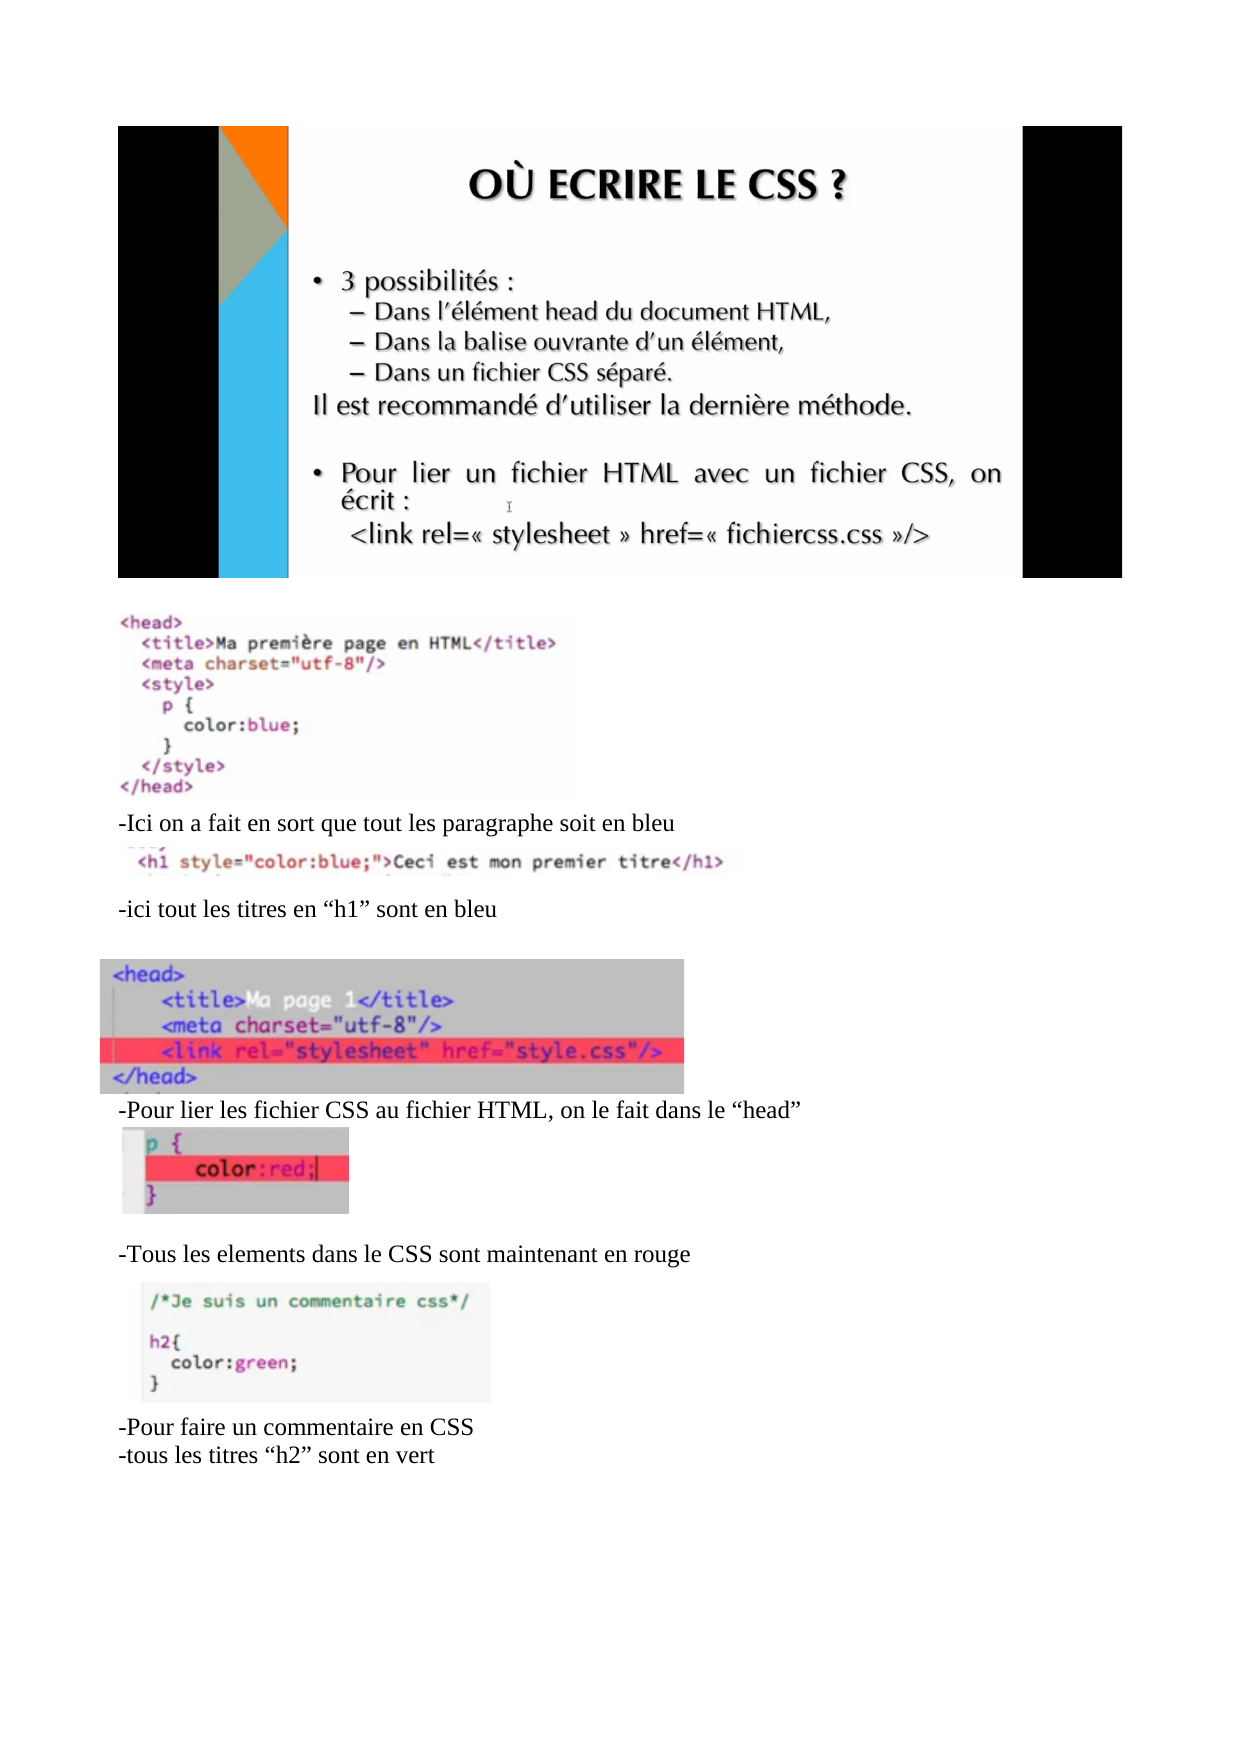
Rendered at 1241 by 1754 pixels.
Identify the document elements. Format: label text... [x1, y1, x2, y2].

picture [131, 1282, 491, 1403]
text -ici tout les titres en “h1” sont en bleu [118, 894, 1122, 923]
picture [118, 613, 578, 797]
text -tous les titres “h2” sont en vert [118, 1441, 1122, 1469]
picture [122, 1127, 349, 1214]
picture [99, 959, 685, 1094]
picture [118, 126, 1123, 578]
text -Tous les elements dans le CSS sont maintenant en rouge [118, 1239, 1122, 1268]
text -Pour faire un commentaire en CSS [118, 1412, 1122, 1441]
text -Pour lier les fichier CSS au fichier HTML, on le fait dans le “head” [118, 1096, 1122, 1124]
picture [125, 847, 743, 876]
text -Ici on a fait en sort que tout les paragraphe soit en bleu [118, 808, 1122, 837]
